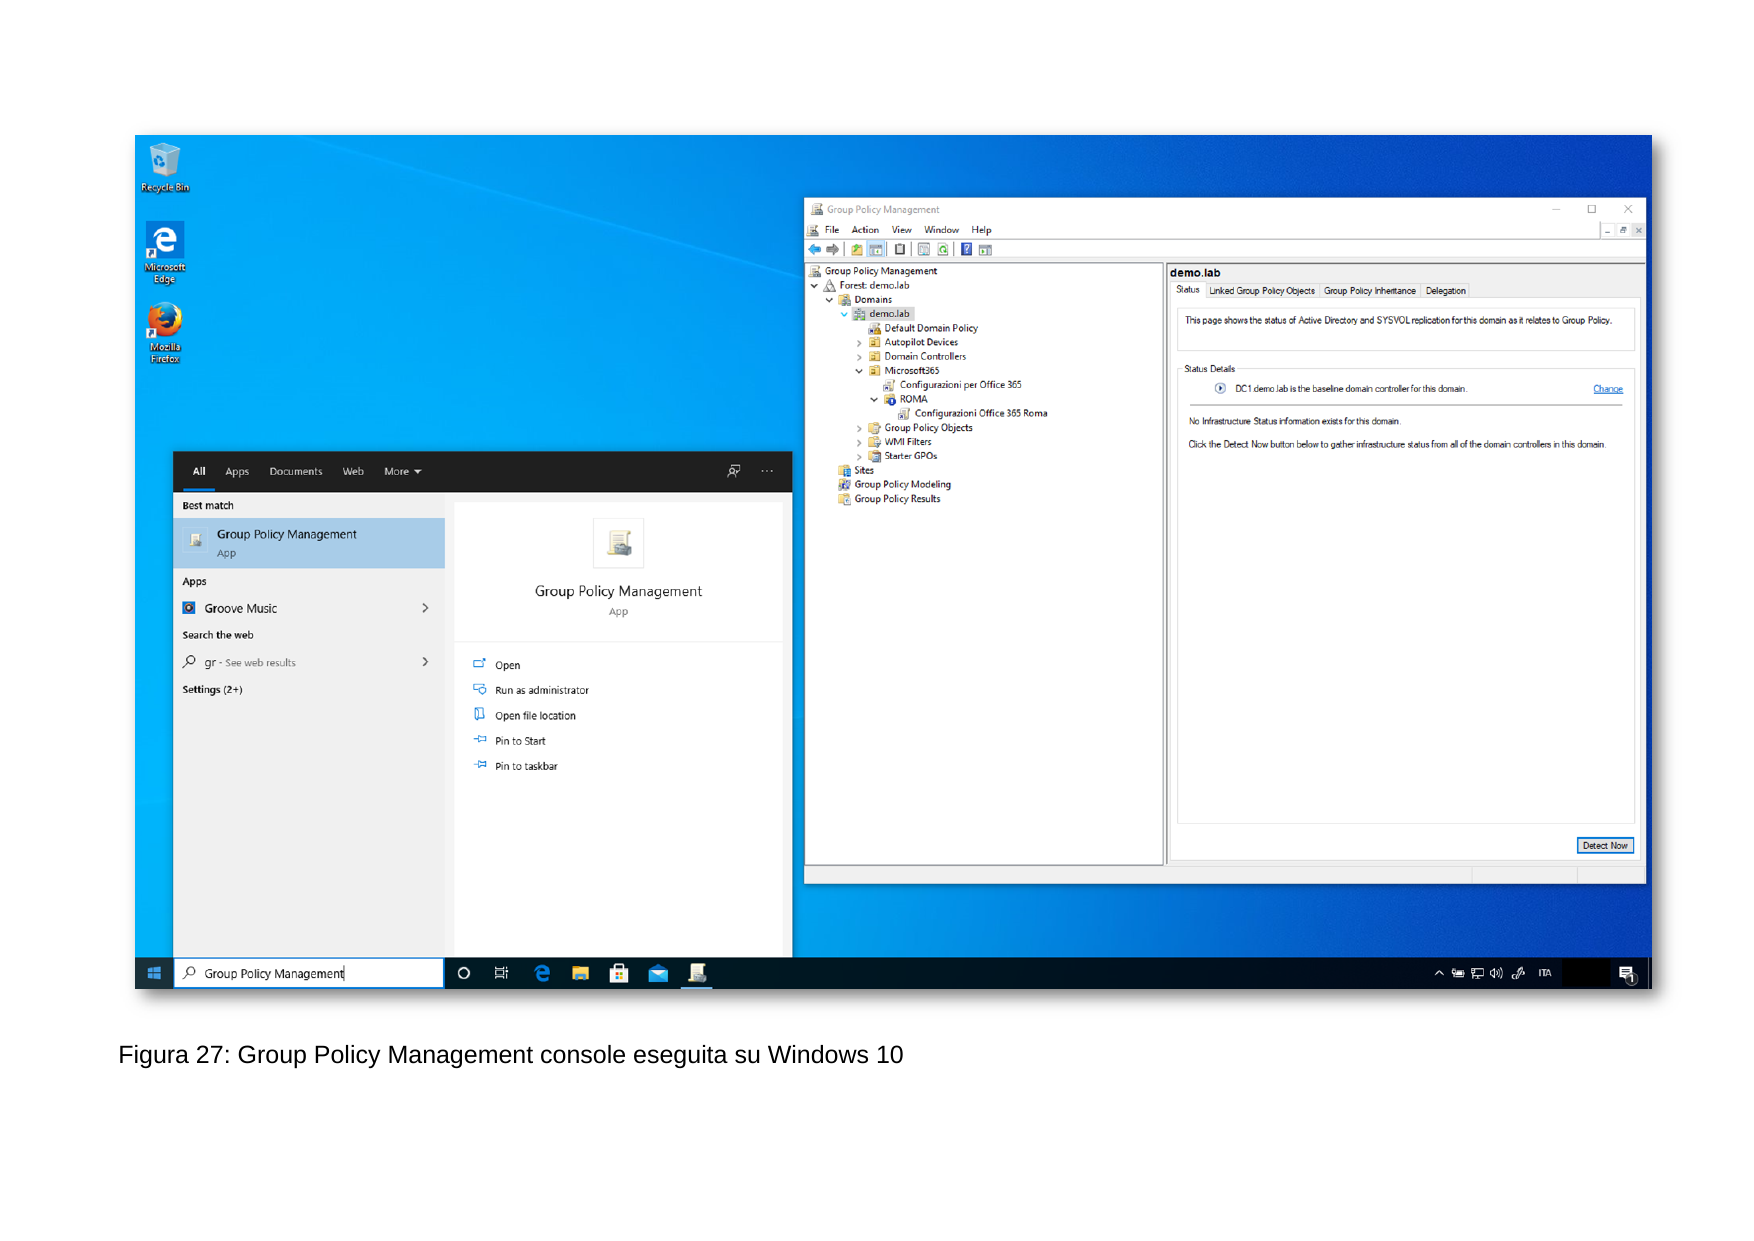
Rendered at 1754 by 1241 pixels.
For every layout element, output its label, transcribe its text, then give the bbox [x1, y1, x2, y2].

picture [118, 118, 1685, 1022]
text Figura 27: Group Policy Management console eseguita su Windows 10 [118, 1041, 1636, 1069]
